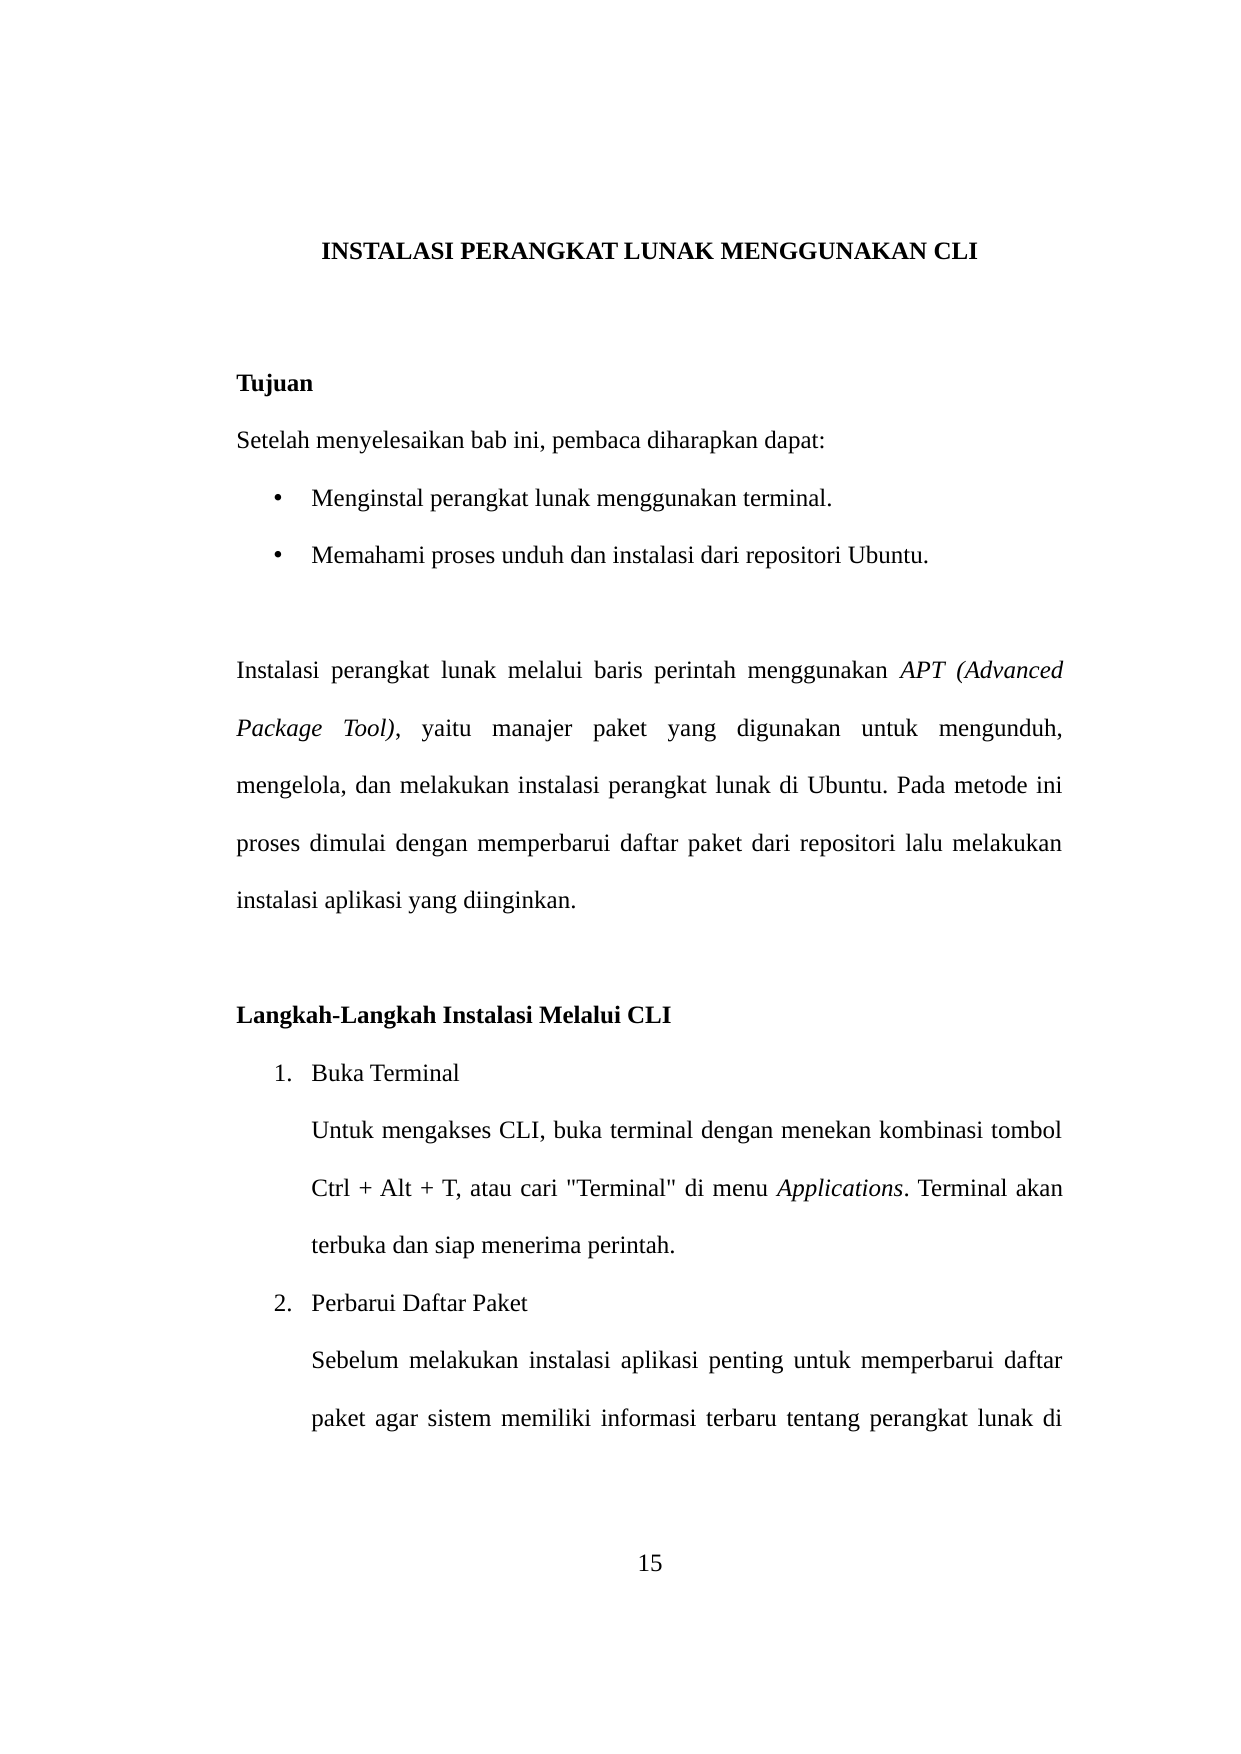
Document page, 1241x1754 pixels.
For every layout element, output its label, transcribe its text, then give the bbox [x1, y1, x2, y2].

subtitle Langkah-Langkah Instalasi Melalui CLI [236, 1000, 1063, 1029]
text Setelah menyelesaikan bab ini, pembaca diharapkan dapat: [236, 425, 1063, 454]
list Buka Terminal [274, 1058, 1063, 1087]
list Untuk mengakses CLI, buka terminal dengan menekan kombinasi tombol Ctrl + Alt + T, atau cari "Terminal" di menu Applications. Terminal akan terbuka dan siap menerima perintah. [274, 1115, 1063, 1259]
subtitle Instalasi Perangkat Lunak Menggunakan CLI [236, 236, 1063, 265]
text Instalasi perangkat lunak melalui baris perintah menggunakan APT (Advanced Package Tool), yaitu manajer paket yang digunakan untuk mengunduh, mengelola, dan melakukan instalasi perangkat lunak di Ubuntu. Pada metode ini proses dimulai dengan memperbarui daftar paket dari repositori lalu melakukan instalasi aplikasi yang diinginkan. [236, 655, 1063, 914]
list Menginstal perangkat lunak menggunakan terminal. [274, 483, 1063, 512]
list Perbarui Daftar Paket [274, 1288, 1063, 1317]
list Sebelum melakukan instalasi aplikasi penting untuk memperbarui daftar paket agar sistem memiliki informasi terbaru tentang perangkat lunak di [274, 1345, 1063, 1432]
text Tujuan [236, 368, 1063, 397]
list Memahami proses unduh dan instalasi dari repositori Ubuntu. [274, 540, 1063, 569]
